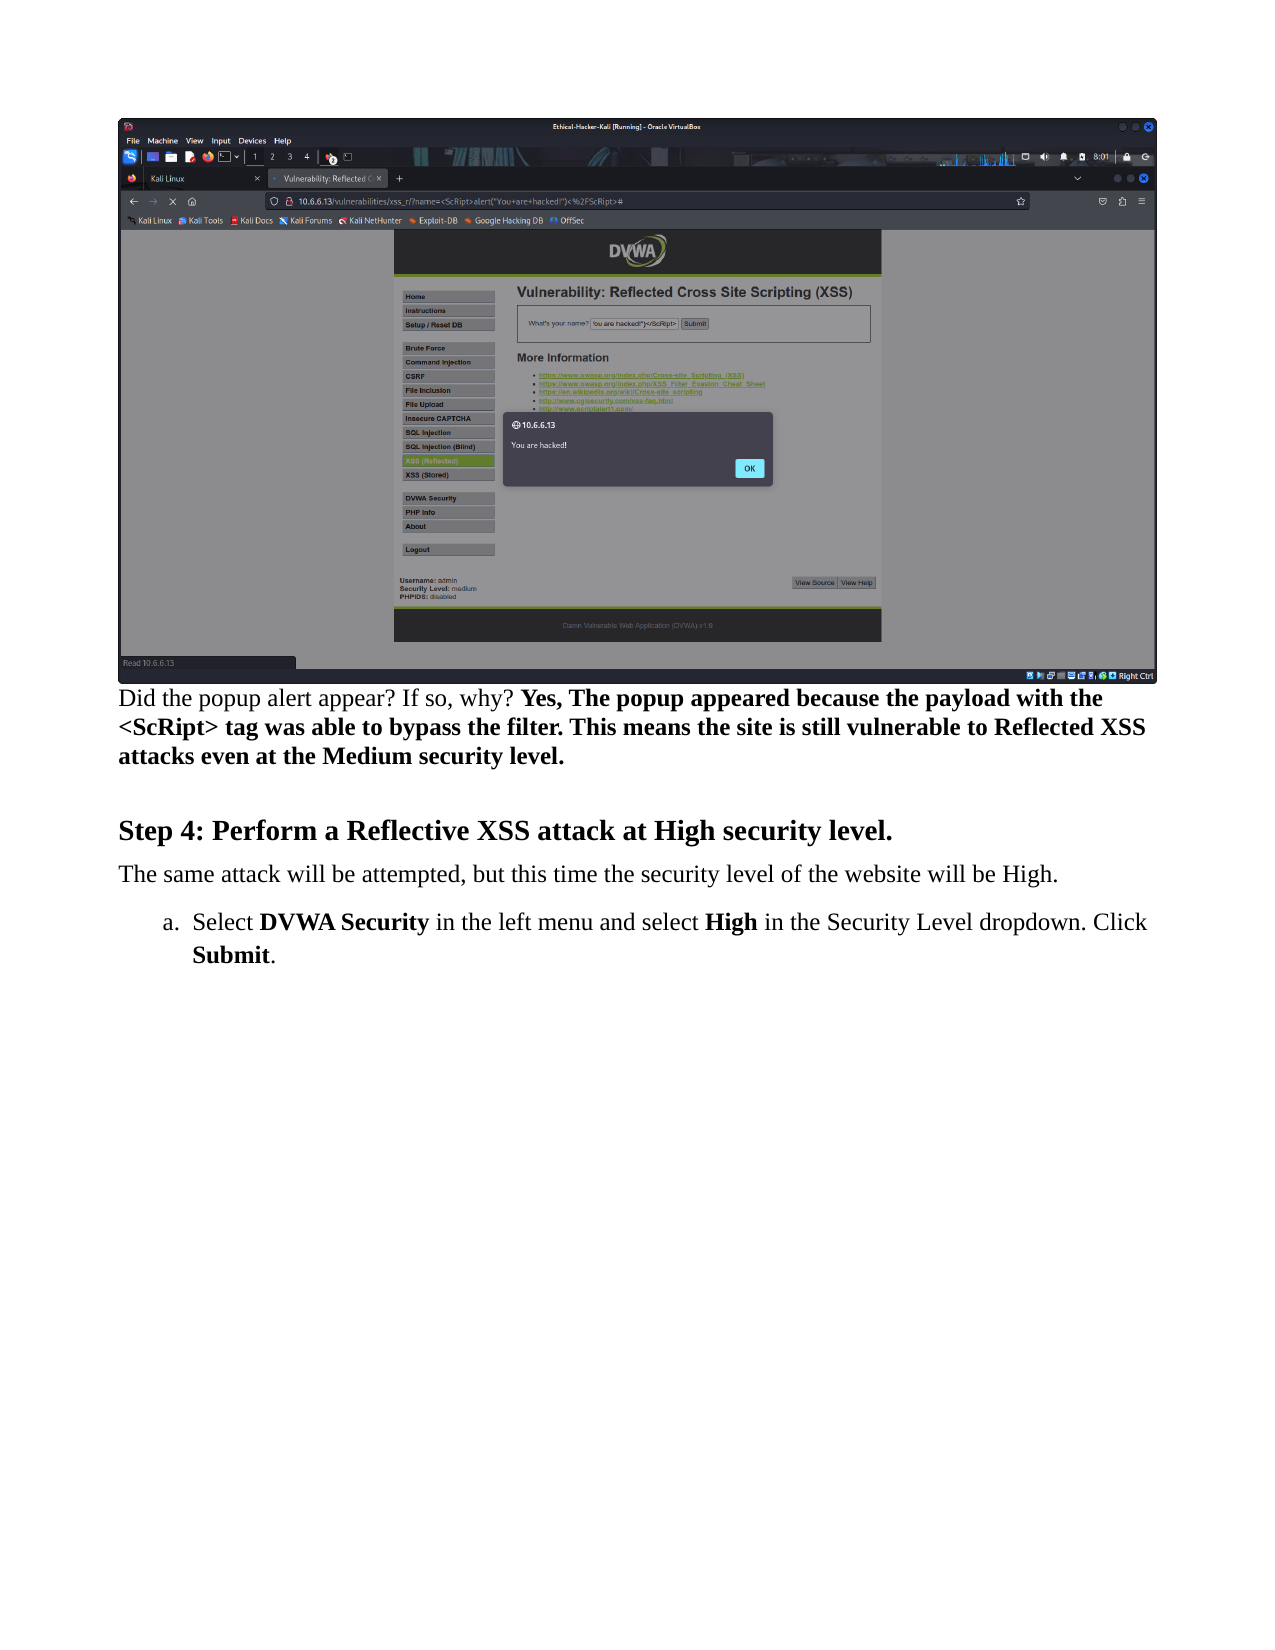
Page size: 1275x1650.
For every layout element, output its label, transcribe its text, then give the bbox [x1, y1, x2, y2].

text Did the popup alert appear? If so, why? Yes, The popup appeared because the payload with the <ScRipt> tag was able to bypass the filter. This means the site is still vulnerable to Reflected XSS attacks even at the Medium security level. [118, 684, 1157, 770]
list Select DVWA Security in the left menu and select High in the Security Level dropdown. Click Submit. [162, 907, 1157, 968]
picture [118, 118, 1157, 684]
text The same attack will be attempted, but this time the security level of the website will be High. [118, 859, 1157, 888]
subtitle Step 4: Perform a Reflective XSS attack at High security level. [118, 813, 1157, 847]
